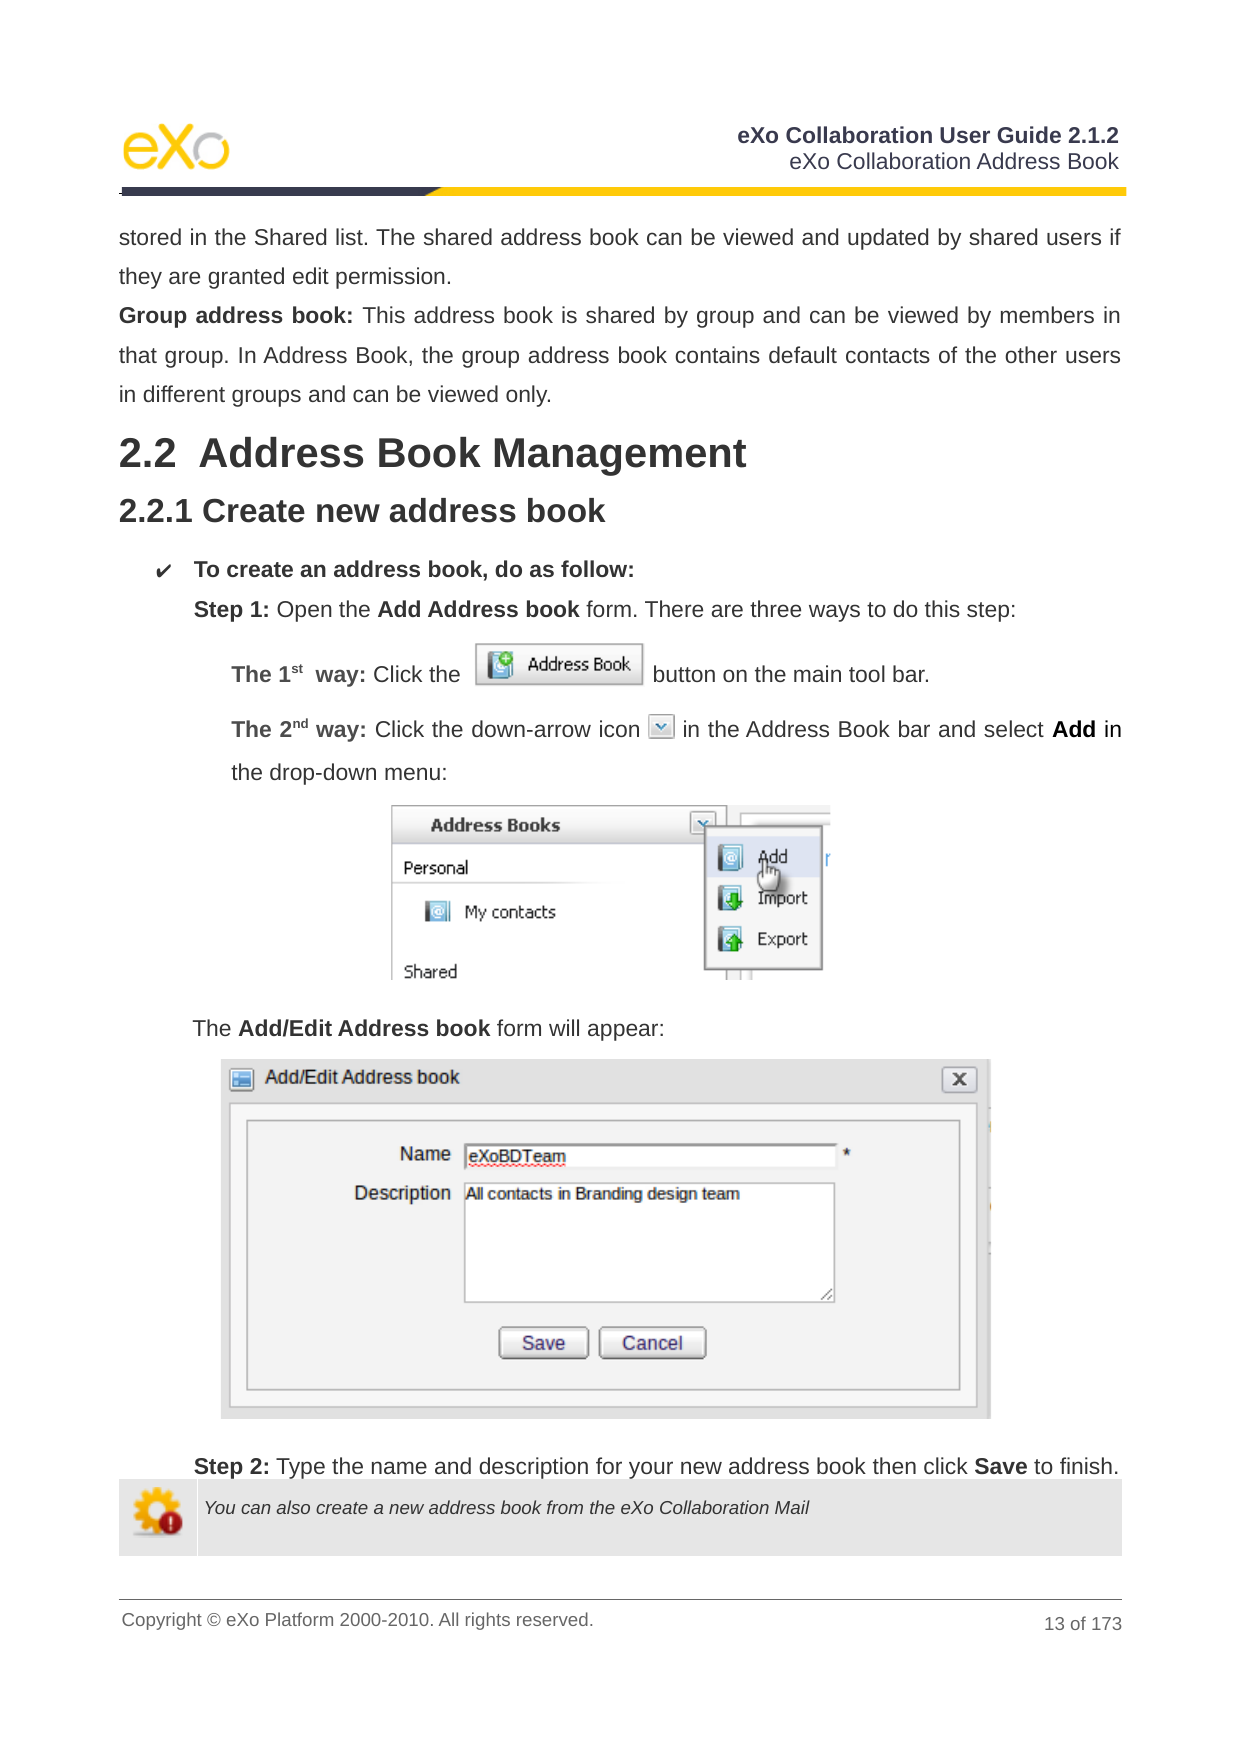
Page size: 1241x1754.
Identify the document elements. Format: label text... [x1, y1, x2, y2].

picture [391, 805, 831, 980]
picture [132, 1487, 183, 1538]
picture [123, 123, 230, 170]
picture [121, 187, 1127, 196]
text stored in the Shared list. The shared address book can be viewed and updated by shared users if they are granted edit permission. [118, 223, 1122, 289]
picture [648, 714, 675, 739]
text Group address book: This address book is shared by group and can be viewed by members in that group. In Address Book, the group address book contains default contacts of the other users in different groups and can be viewed only. [118, 302, 1122, 408]
list Step 1: Open the Add Address book form. There are three ways to do this step: [156, 596, 1122, 622]
subtitle Address Book Management [118, 428, 1122, 476]
list Step 2: Type the name and description for your new address book then click Save to finish. [156, 1453, 1122, 1479]
list The Add/Edit Address book form will appear: [192, 1015, 1122, 1041]
table_header You can also create a new address book from the eXo Collaboration Mail [198, 1479, 1122, 1556]
table_header [119, 1479, 197, 1556]
list The 2nd way: Click the down-arrow iconin the Address Book bar and select Add in the drop-down menu: [193, 707, 1122, 785]
picture [474, 642, 645, 687]
list To create an address book, do as follow: [156, 556, 1122, 583]
subtitle Create new address book [118, 491, 1122, 530]
picture [220, 1059, 992, 1419]
list The 1st way: Click the button on the main tool bar. [193, 635, 1122, 694]
